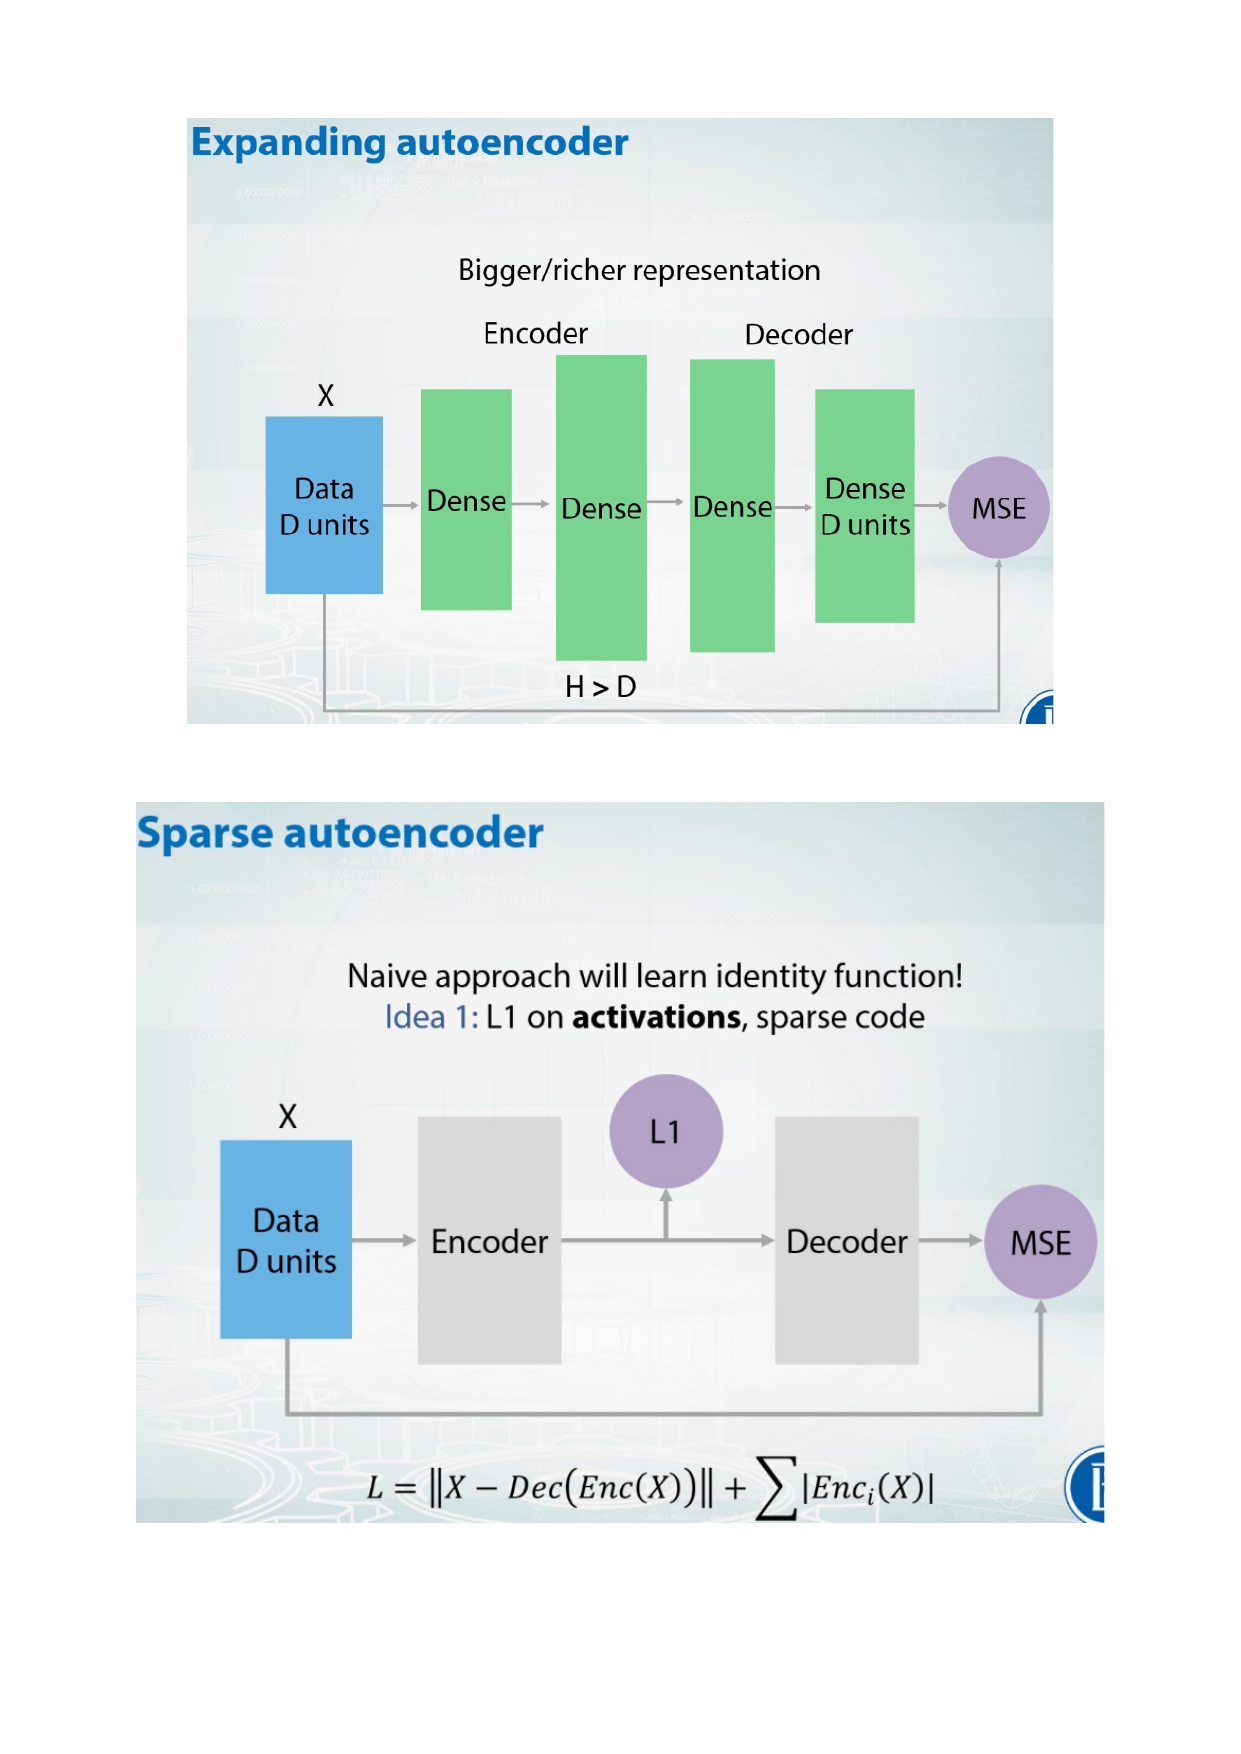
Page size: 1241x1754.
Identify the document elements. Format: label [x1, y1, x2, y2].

picture [186, 118, 1054, 724]
picture [135, 802, 1105, 1523]
